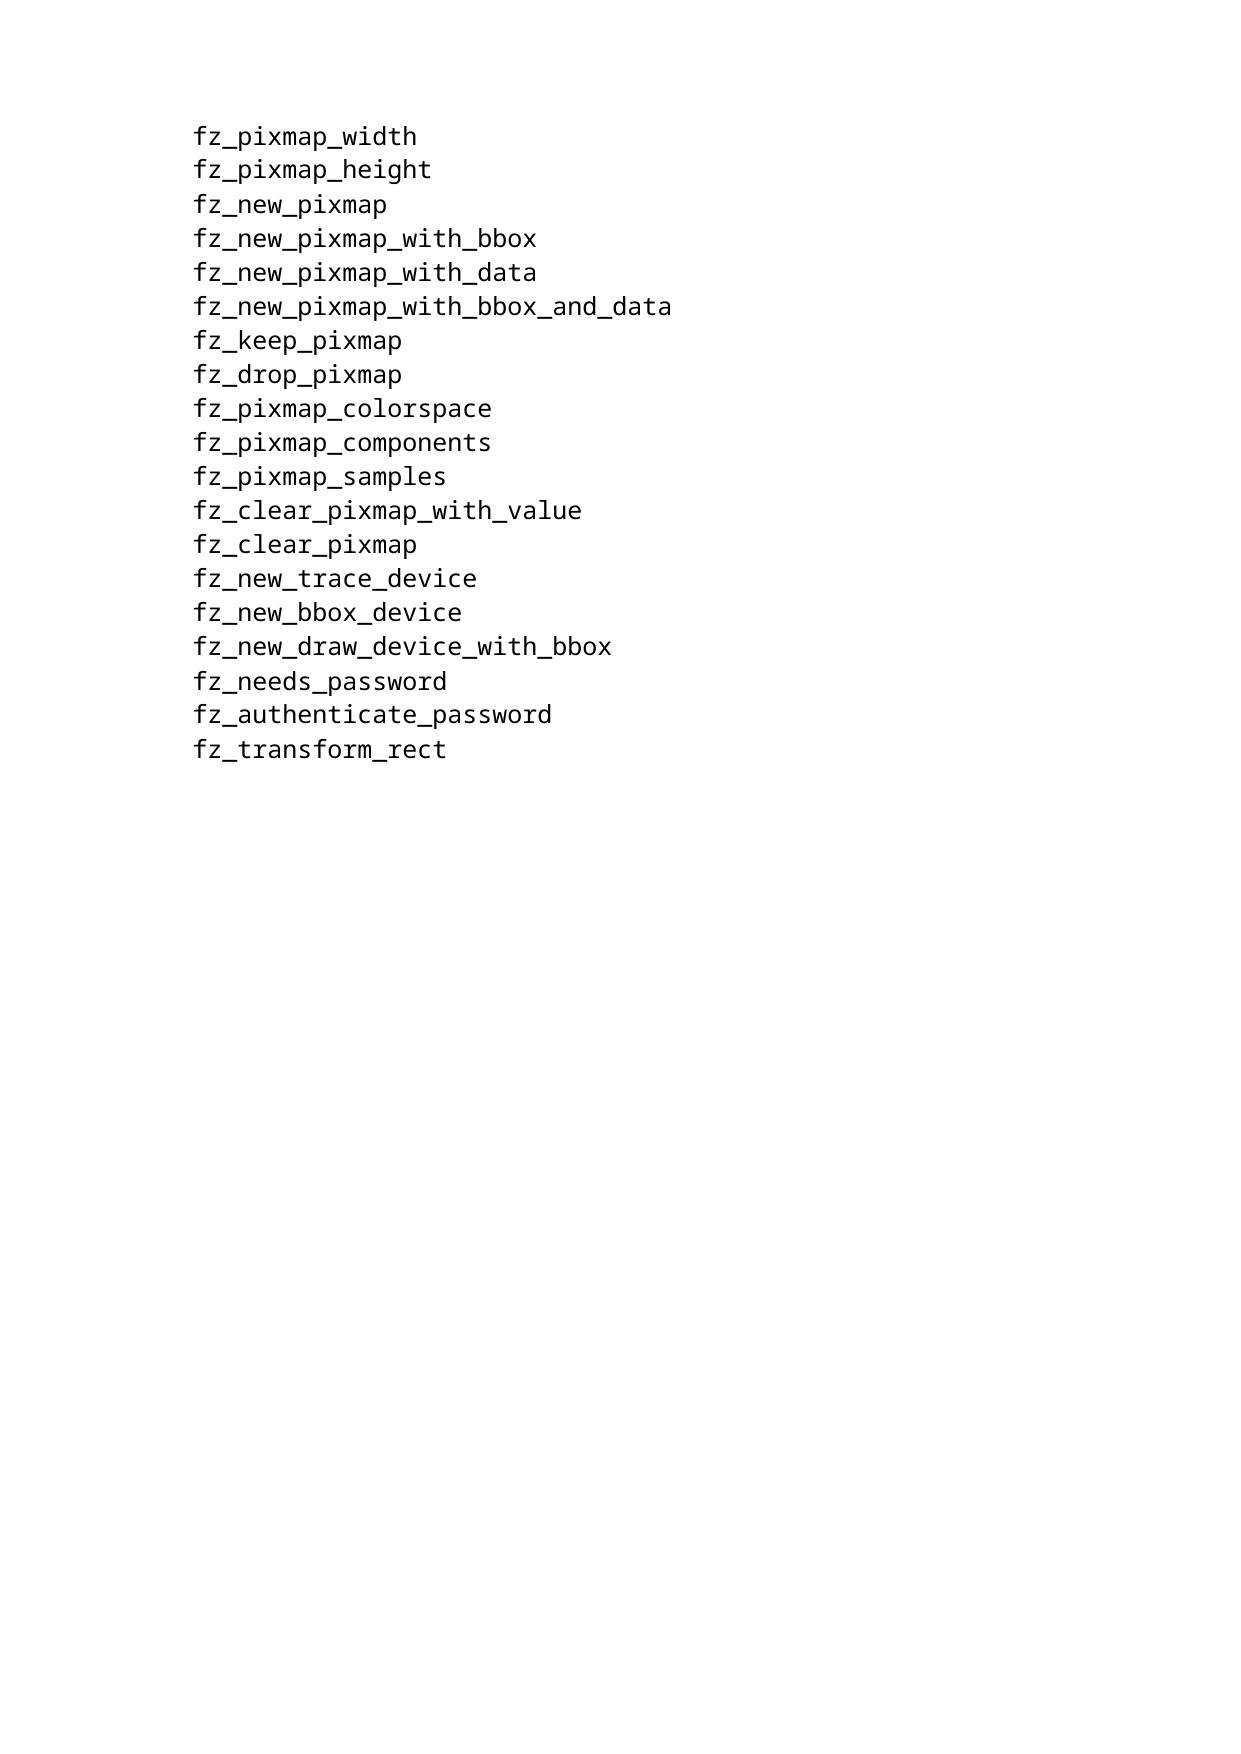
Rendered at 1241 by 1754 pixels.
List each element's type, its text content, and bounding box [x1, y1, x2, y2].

text fz_pixmap_height [118, 152, 1122, 186]
text fz_clear_pixmap [118, 527, 1122, 561]
text fz_pixmap_samples [118, 459, 1122, 493]
text fz_keep_pixmap [118, 322, 1122, 357]
text fz_drop_pixmap [118, 357, 1122, 391]
text fz_new_pixmap_with_bbox [118, 220, 1122, 254]
text fz_pixmap_components [118, 425, 1122, 459]
text fz_new_pixmap_with_bbox_and_data [118, 288, 1122, 322]
text fz_needs_password [118, 663, 1122, 697]
text fz_pixmap_width [118, 118, 1122, 152]
text fz_new_pixmap [118, 186, 1122, 220]
text fz_authenticate_password [118, 697, 1122, 731]
text fz_new_draw_device_with_bbox [118, 629, 1122, 663]
text fz_new_trace_device [118, 561, 1122, 595]
text fz_clear_pixmap_with_value [118, 493, 1122, 527]
text fz_transform_rect [118, 731, 1122, 765]
text fz_pixmap_colorspace [118, 391, 1122, 425]
text fz_new_bbox_device [118, 595, 1122, 629]
text fz_new_pixmap_with_data [118, 254, 1122, 288]
